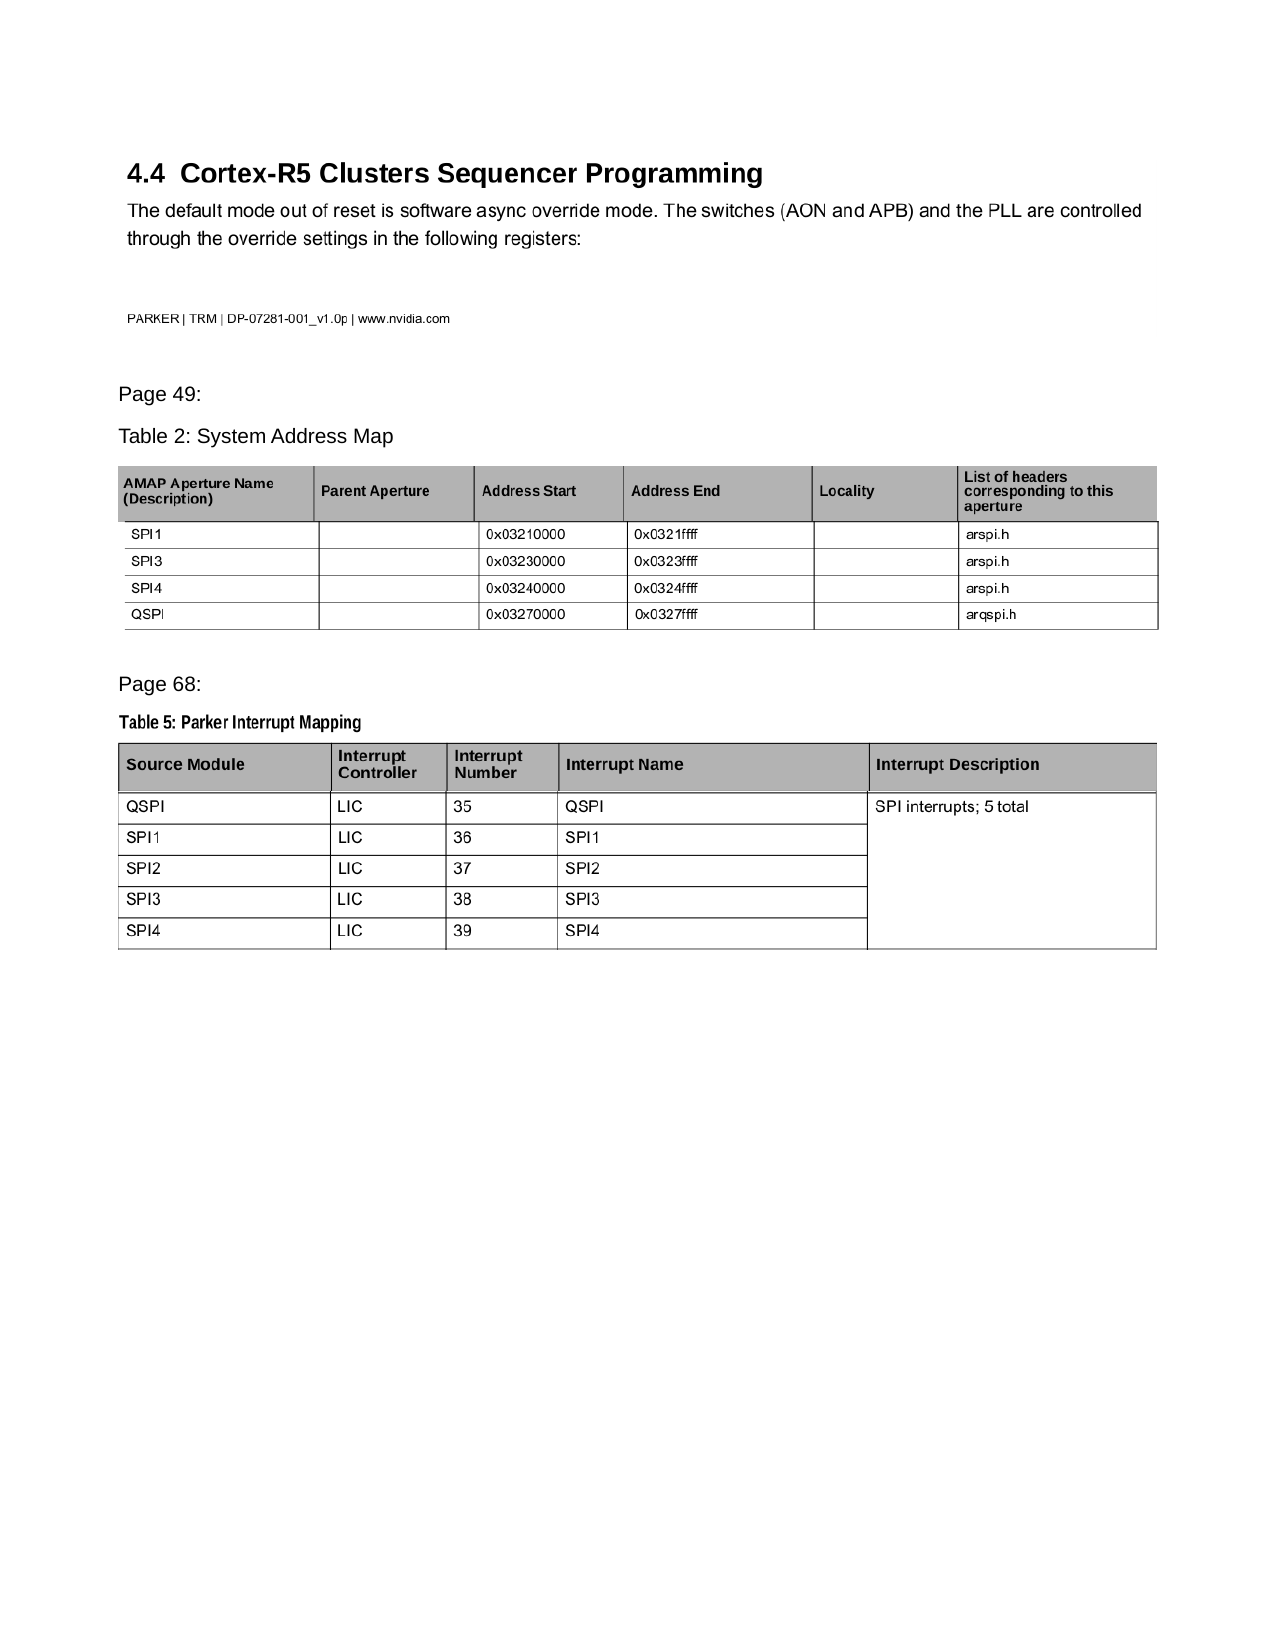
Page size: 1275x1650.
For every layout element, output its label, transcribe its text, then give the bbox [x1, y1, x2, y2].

text Page 49: [118, 382, 1157, 406]
picture [118, 160, 1157, 337]
text Page 68: [118, 672, 1157, 696]
text Table 2: System Address Map [118, 424, 1157, 448]
picture [118, 466, 1164, 630]
picture [118, 713, 1157, 950]
